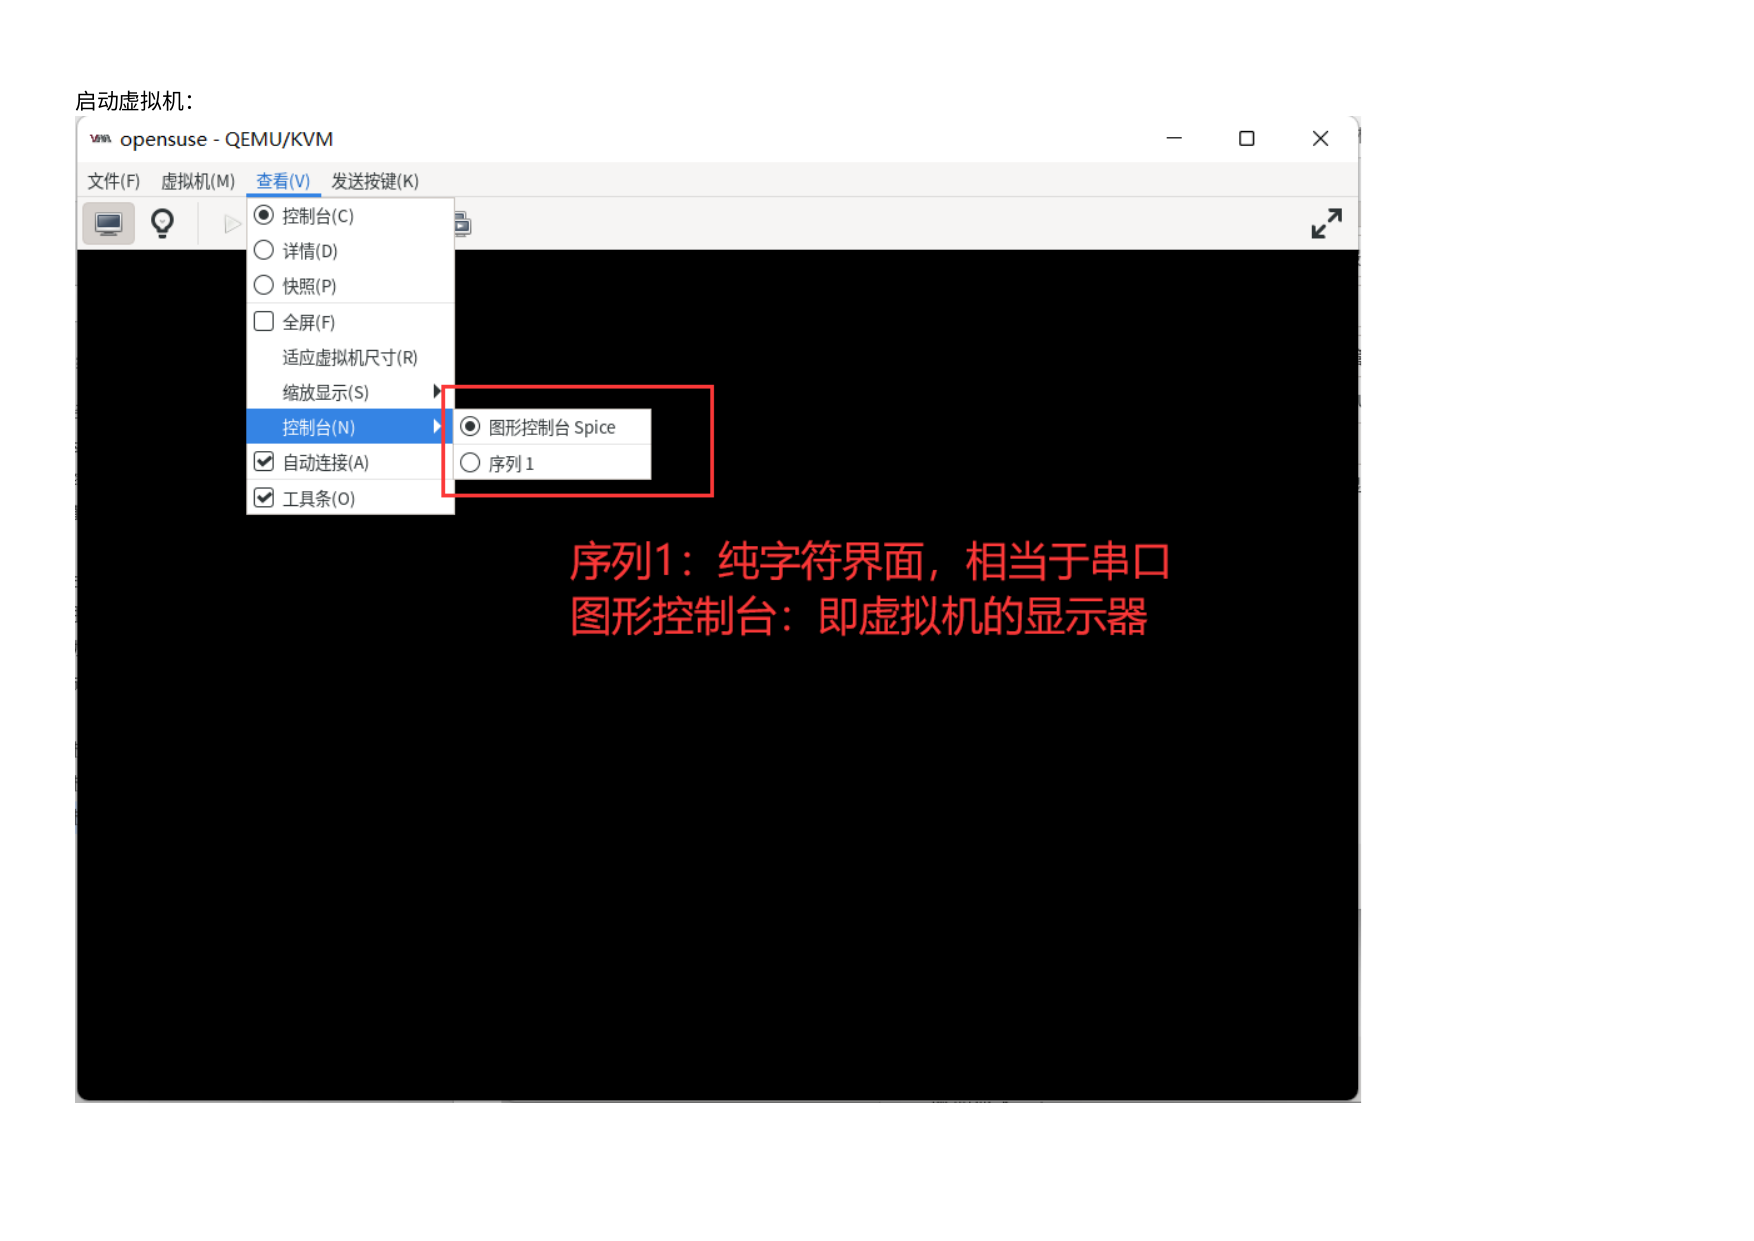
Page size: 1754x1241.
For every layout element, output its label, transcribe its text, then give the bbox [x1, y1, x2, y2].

picture [75, 116, 1362, 1103]
text 启动虚拟机： [75, 84, 1679, 116]
